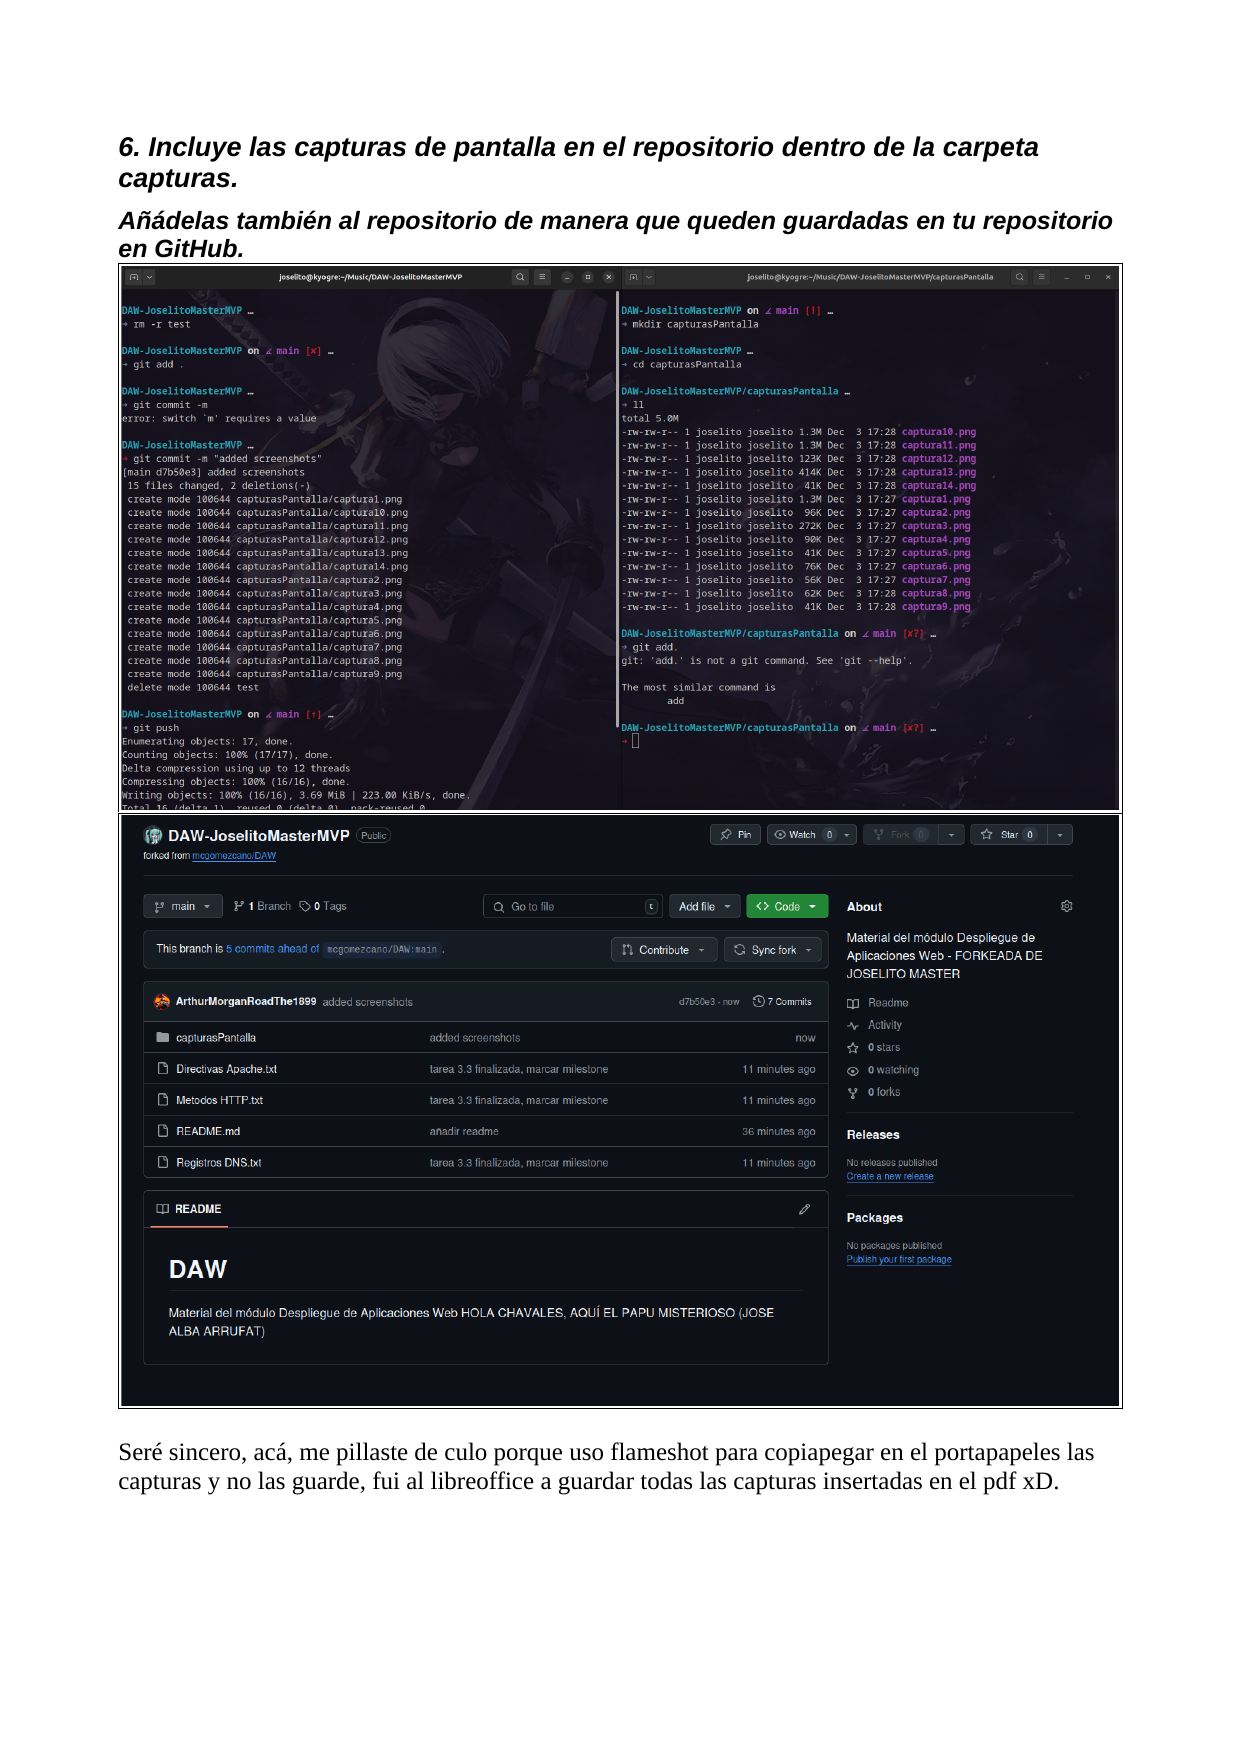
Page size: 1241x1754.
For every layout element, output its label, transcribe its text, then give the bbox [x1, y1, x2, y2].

text [118, 264, 1122, 813]
text Seré sincero, acá, me pillaste de culo porque uso flameshot para copiapegar en el portapapeles las capturas y no las guarde, fui al libreoffice a guardar todas las capturas insertadas en el pdf xD. [118, 1409, 1122, 1495]
picture [121, 815, 1119, 1406]
picture [121, 266, 1119, 810]
subtitle 6. Incluye las capturas de pantalla en el repositorio dentro de la carpeta capturas. [118, 131, 1122, 193]
text [119, 814, 1122, 1408]
text Añádelas también al repositorio de manera que queden guardadas en tu repositorio en GitHub. [118, 206, 1122, 263]
